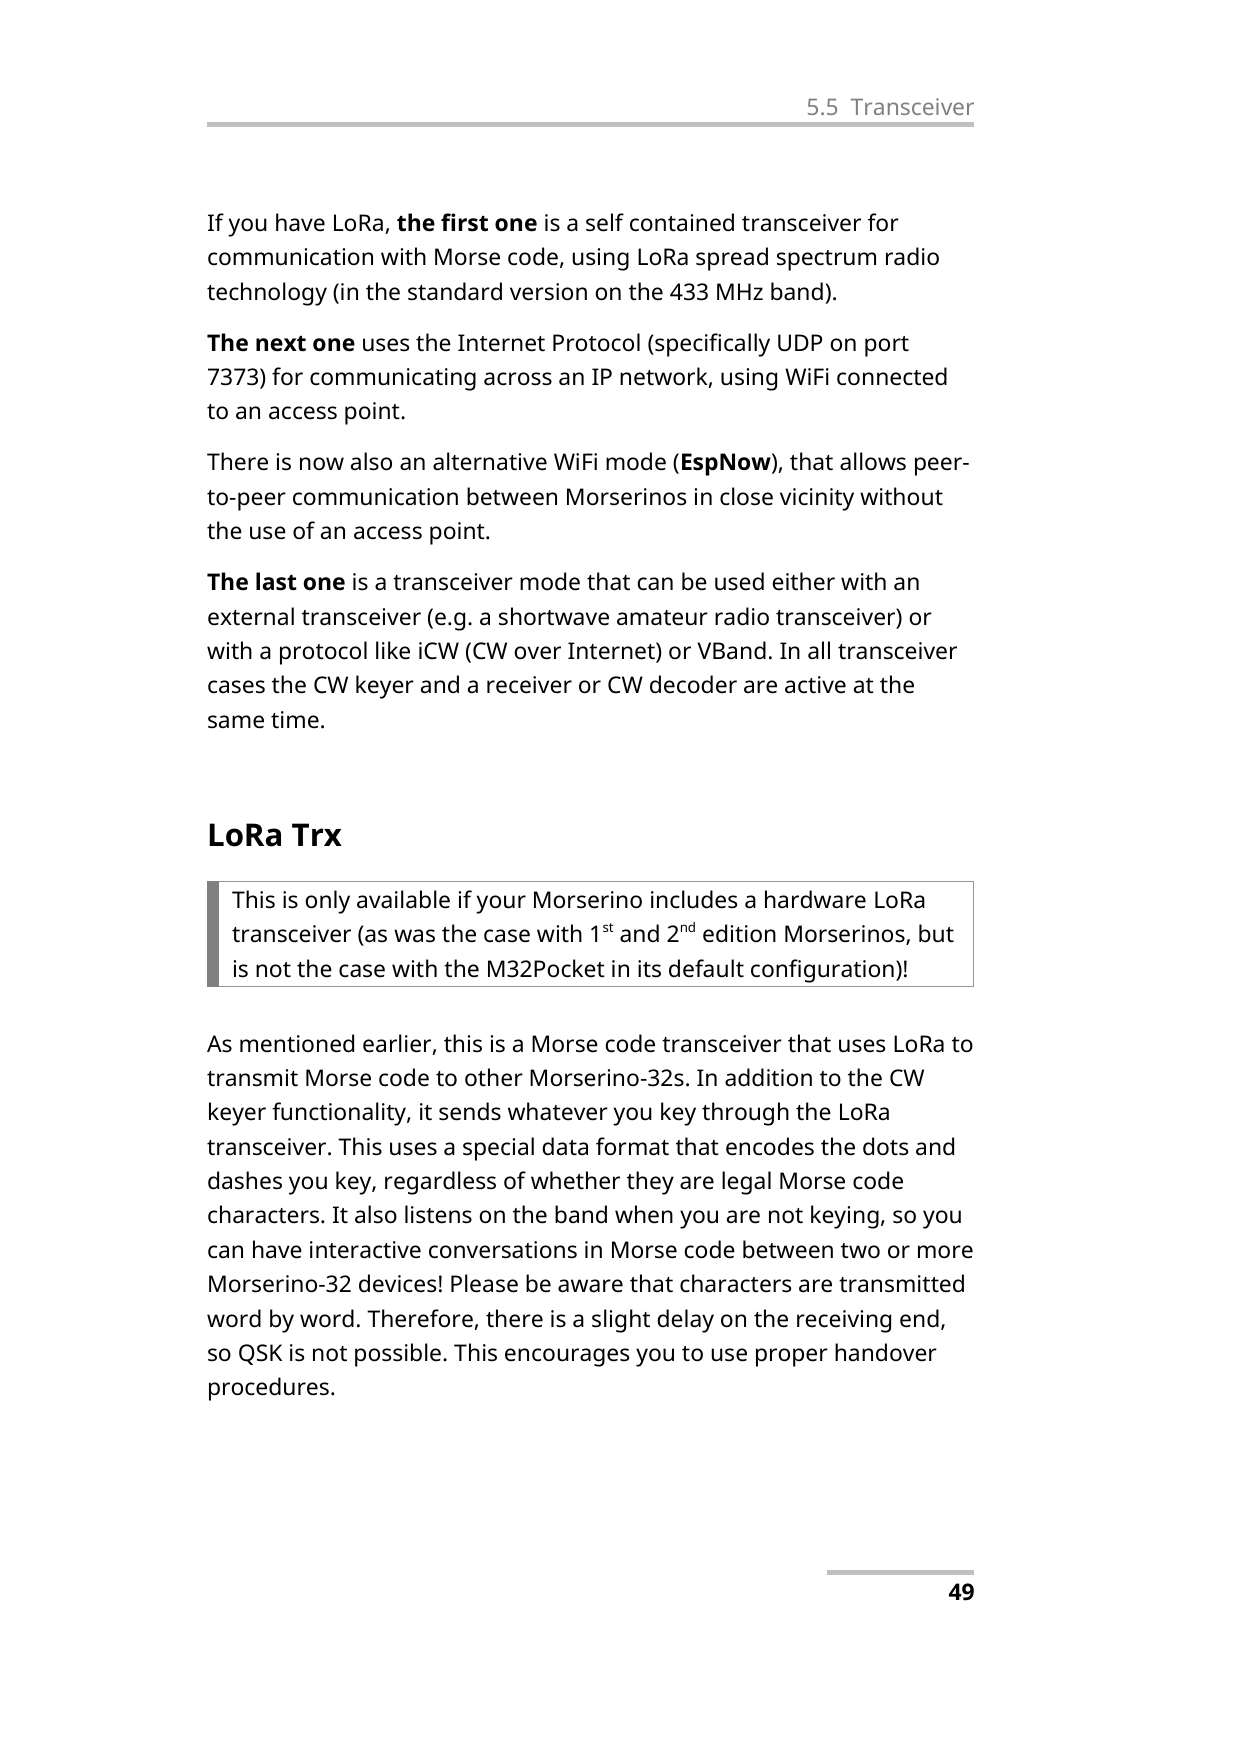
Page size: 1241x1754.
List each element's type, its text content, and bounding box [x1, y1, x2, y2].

text The last one is a transceiver mode that can be used either with an external transceiver (e.g. a shortwave amateur radio transceiver) or with a protocol like iCW (CW over Internet) or VBand. In all transceiver cases the CW keyer and a receiver or CW decoder are active at the same time. [207, 566, 974, 735]
text If you have LoRa, the first one is a self contained transceiver for communication with Morse code, using LoRa spread spectrum radio technology (in the standard version on the 433 MHz band). [207, 207, 974, 307]
text As mentioned earlier, this is a Morse code transceiver that uses LoRa to transmit Morse code to other Morserino-32s. In addition to the CW keyer functionality, it sends whatever you key through the LoRa transceiver. This uses a special data format that encodes the dots and dashes you key, regardless of whether they are legal Morse code characters. It also listens on the band when you are not keying, so you can have interactive conversations in Morse code between two or more Morserino-32 devices! Please be aware that characters are transmitted word by word. Therefore, there is a slight delay on the receiving end, so QSK is not possible. This encourages you to use proper handover procedures. [207, 1027, 974, 1402]
text The next one uses the Internet Protocol (specifically UDP on port 7373) for communicating across an IP network, using WiFi connected to an access point. [207, 327, 974, 427]
subtitle LoRa Trx [207, 811, 974, 856]
text There is now also an alternative WiFi mode (EspNow), that allows peer-to-peer communication between Morserinos in close vicinity without the use of an access point. [207, 446, 974, 546]
text This is only available if your Morserino includes a hardware LoRa transceiver (as was the case with 1st and 2nd edition Morserinos, but is not the case with the M32Pocket in its default configuration)! [219, 882, 973, 986]
